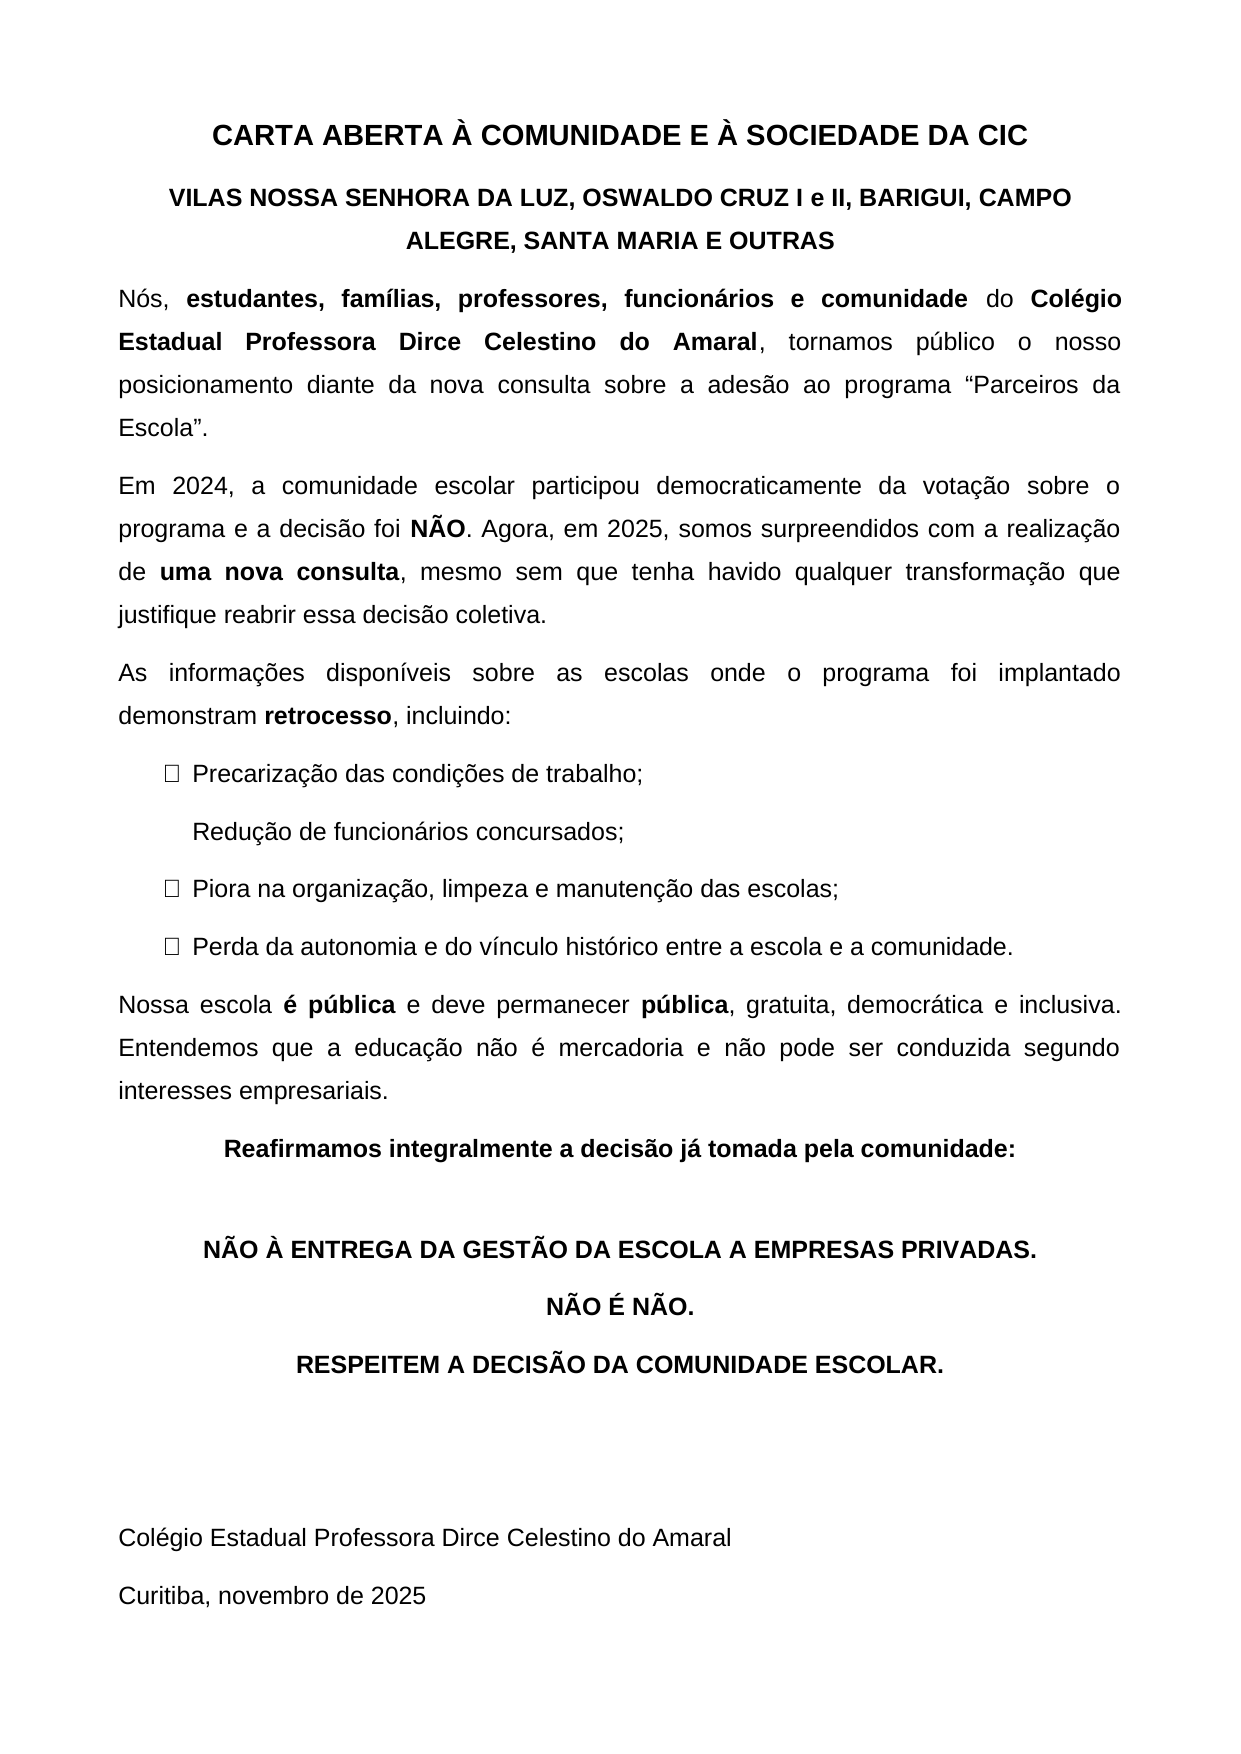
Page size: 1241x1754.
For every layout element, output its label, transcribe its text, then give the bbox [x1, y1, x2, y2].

text Curitiba, novembro de 2025 [118, 1581, 1122, 1609]
text Nossa escola é pública e deve permanecer pública, gratuita, democrática e inclusiva. Entendemos que a educação não é mercadoria e não pode ser conduzida segundo interesses empresariais. [118, 990, 1122, 1105]
text NÃO À ENTREGA DA GESTÃO DA ESCOLA A EMPRESAS PRIVADAS. [118, 1191, 1122, 1263]
text Nós, estudantes, famílias, professores, funcionários e comunidade do Colégio Estadual Professora Dirce Celestino do Amaral, tornamos público o nosso posicionamento diante da nova consulta sobre a adesão ao programa “Parceiros da Escola”. [118, 284, 1122, 442]
list Piora na organização, limpeza e manutenção das escolas; [162, 874, 1122, 903]
text NÃO É NÃO. [118, 1292, 1122, 1321]
list Redução de funcionários concursados; [162, 817, 1122, 845]
text Em 2024, a comunidade escolar participou democraticamente da votação sobre o programa e a decisão foi NÃO. Agora, em 2025, somos surpreendidos com a realização de uma nova consulta, mesmo sem que tenha havido qualquer transformação que justifique reabrir essa decisão coletiva. [118, 471, 1122, 629]
text Reafirmamos integralmente a decisão já tomada pela comunidade: [118, 1134, 1122, 1162]
text VILAS NOSSA SENHORA DA LUZ, OSWALDO CRUZ I e II, BARIGUI, CAMPO ALEGRE, SANTA MARIA E OUTRAS [118, 183, 1122, 255]
text As informações disponíveis sobre as escolas onde o programa foi implantado demonstram retrocesso, incluindo: [118, 658, 1122, 730]
text RESPEITEM A DECISÃO DA COMUNIDADE ESCOLAR. [118, 1350, 1122, 1379]
list Perda da autonomia e do vínculo histórico entre a escola e a comunidade. [162, 932, 1122, 961]
text CARTA ABERTA À COMUNIDADE E À SOCIEDADE DA CIC [118, 118, 1122, 152]
list Precarização das condições de trabalho; [162, 759, 1122, 788]
text Colégio Estadual Professora Dirce Celestino do Amaral [118, 1523, 1122, 1552]
